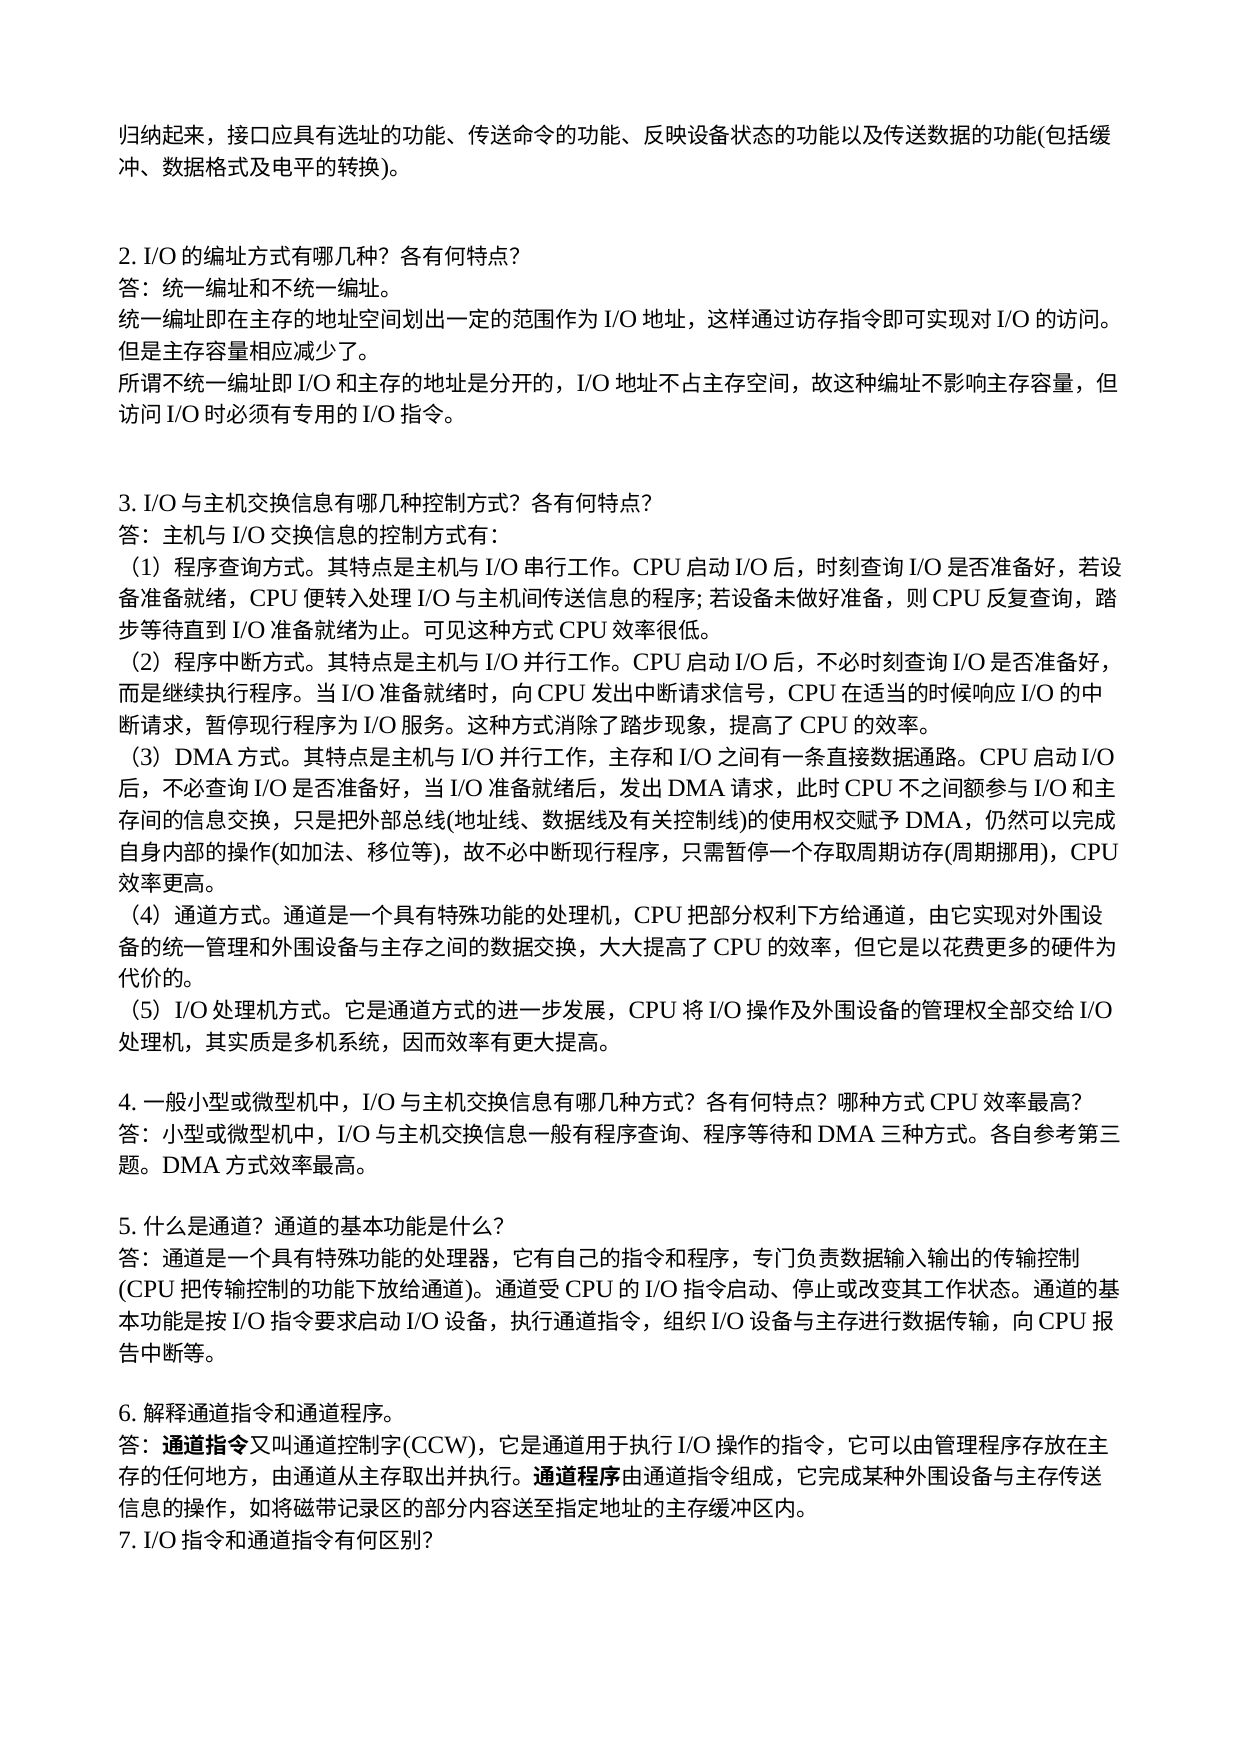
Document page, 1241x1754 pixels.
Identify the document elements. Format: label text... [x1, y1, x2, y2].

text 答：小型或微型机中，I/O与主机交换信息一般有程序查询、程序等待和DMA三种方式。各自参考第三题。DMA方式效率最高。 [118, 1117, 1122, 1180]
text 归纳起来，接口应具有选址的功能、传送命令的功能、反映设备状态的功能以及传送数据的功能(包括缓冲、数据格式及电平的转换)。 [118, 118, 1122, 181]
text 答：统一编址和不统一编址。 [118, 271, 1122, 302]
text （5）I/O处理机方式。它是通道方式的进一步发展，CPU将I/O操作及外围设备的管理权全部交给I/O处理机，其实质是多机系统，因而效率有更大提高。 [118, 993, 1122, 1056]
text 3. I/O与主机交换信息有哪几种控制方式？各有何特点？ [118, 486, 1122, 518]
text 统一编址即在主存的地址空间划出一定的范围作为I/O地址，这样通过访存指令即可实现对I/O的访问。但是主存容量相应减少了。 [118, 302, 1122, 366]
text 6. 解释通道指令和通道程序。 [118, 1396, 1122, 1428]
text （2）程序中断方式。其特点是主机与I/O并行工作。CPU启动I/O后，不必时刻查询I/O是否准备好，而是继续执行程序。当I/O准备就绪时，向CPU发出中断请求信号，CPU在适当的时候响应I/O的中断请求，暂停现行程序为I/O服务。这种方式消除了踏步现象，提高了CPU的效率。 [118, 645, 1122, 740]
text 2. I/O的编址方式有哪几种？各有何特点？ [118, 239, 1122, 271]
text （3）DMA方式。其特点是主机与I/O并行工作，主存和I/O之间有一条直接数据通路。CPU启动I/O后，不必查询I/O是否准备好，当I/O准备就绪后，发出DMA请求，此时CPU不之间额参与I/O和主存间的信息交换，只是把外部总线(地址线、数据线及有关控制线)的使用权交赋予DMA，仍然可以完成自身内部的操作(如加法、移位等)，故不必中断现行程序，只需暂停一个存取周期访存(周期挪用)，CPU效率更高。 [118, 740, 1122, 898]
text 5. 什么是通道？通道的基本功能是什么？ [118, 1209, 1122, 1241]
text （1）程序查询方式。其特点是主机与I/O串行工作。CPU启动I/O后，时刻查询I/O是否准备好，若设备准备就绪，CPU便转入处理I/O与主机间传送信息的程序; 若设备未做好准备，则CPU反复查询，踏步等待直到I/O准备就绪为止。可见这种方式CPU效率很低。 [118, 550, 1122, 645]
text 4. 一般小型或微型机中，I/O与主机交换信息有哪几种方式？各有何特点？哪种方式CPU效率最高？ [118, 1085, 1122, 1117]
text 答：主机与I/O交换信息的控制方式有： [118, 518, 1122, 550]
text 答：通道是一个具有特殊功能的处理器，它有自己的指令和程序，专门负责数据输入输出的传输控制(CPU把传输控制的功能下放给通道)。通道受CPU的I/O指令启动、停止或改变其工作状态。通道的基本功能是按I/O指令要求启动I/O设备，执行通道指令，组织I/O设备与主存进行数据传输，向CPU报告中断等。 [118, 1241, 1122, 1367]
text 答：通道指令又叫通道控制字(CCW)，它是通道用于执行I/O操作的指令，它可以由管理程序存放在主存的任何地方，由通道从主存取出并执行。通道程序由通道指令组成，它完成某种外围设备与主存传送信息的操作，如将磁带记录区的部分内容送至指定地址的主存缓冲区内。 [118, 1428, 1122, 1523]
text 所谓不统一编址即I/O和主存的地址是分开的，I/O地址不占主存空间，故这种编址不影响主存容量，但访问I/O时必须有专用的I/O指令。 [118, 366, 1122, 429]
text 7. I/O指令和通道指令有何区别？ [118, 1523, 1122, 1554]
text （4）通道方式。通道是一个具有特殊功能的处理机，CPU把部分权利下方给通道，由它实现对外围设备的统一管理和外围设备与主存之间的数据交换，大大提高了CPU的效率，但它是以花费更多的硬件为代价的。 [118, 898, 1122, 993]
